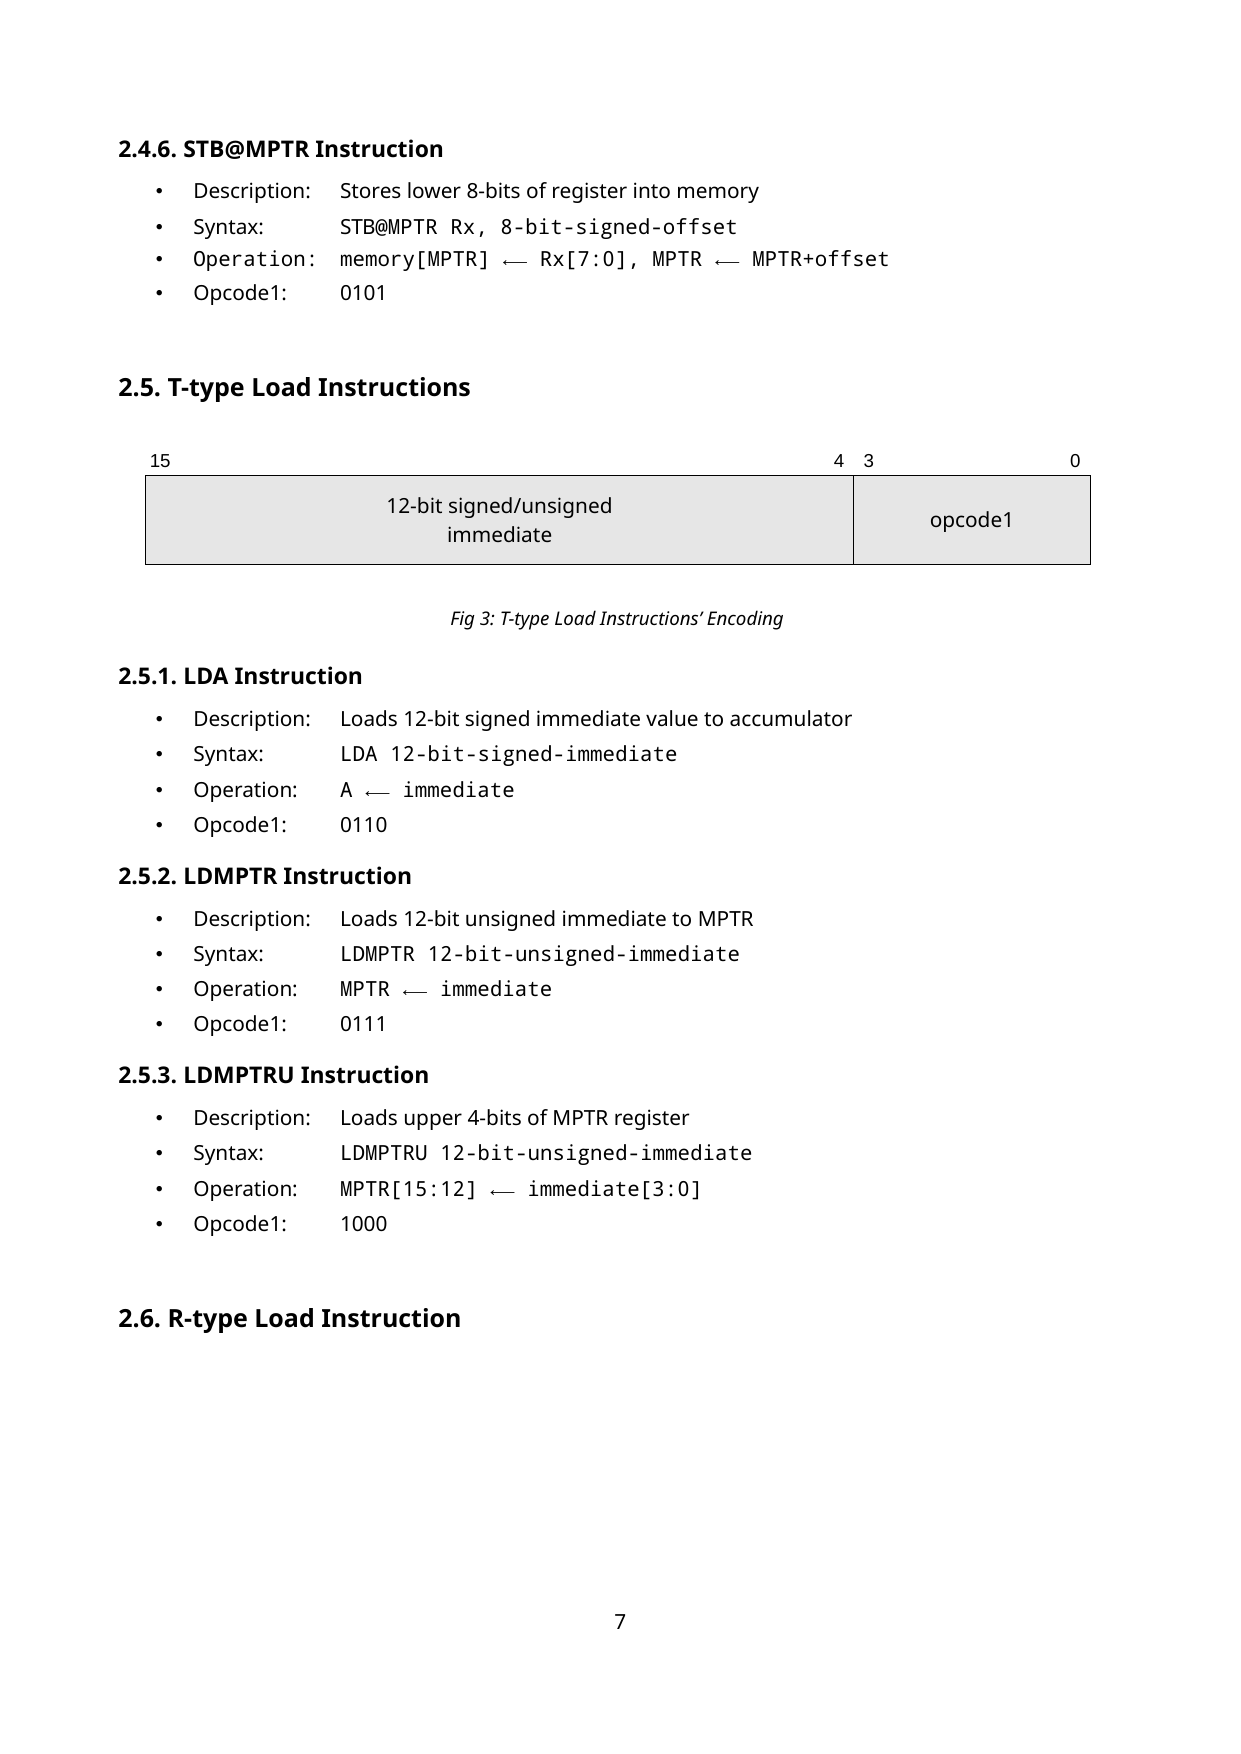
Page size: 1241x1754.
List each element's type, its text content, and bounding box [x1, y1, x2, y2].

list Syntax: LDMPTRU 12-bit-unsigned-immediate [156, 1138, 1122, 1167]
subtitle [145, 631, 1091, 660]
subtitle STB@MPTR Instruction [118, 133, 1122, 164]
list Operation: memory[MPTR] ⟵ Rx[7:0], MPTR ⟵ MPTR+offset [156, 247, 1122, 271]
list Operation: MPTR[15:12] ⟵ immediate[3:0] [156, 1174, 1122, 1202]
list Description: Stores lower 8-bits of register into memory [156, 176, 1122, 205]
text Fig 3: T-type Load Instructions’ Encoding [145, 452, 1091, 475]
list Syntax: STB@MPTR Rx, 8-bit-signed-offset [156, 212, 1122, 240]
subtitle T-type Load Instructions [118, 369, 1122, 403]
subtitle LDMPTR Instruction [118, 860, 1122, 891]
list Description: Loads 12-bit unsigned immediate to MPTR [156, 904, 1122, 932]
subtitle LDMPTRU Instruction [118, 1059, 1122, 1091]
list Operation: MPTR ⟵ immediate [156, 974, 1122, 1003]
list Description: Loads upper 4-bits of MPTR register [156, 1103, 1122, 1132]
subtitle R-type Load Instruction [118, 1301, 1122, 1335]
subtitle LDA Instruction [118, 430, 1122, 692]
subtitle [145, 417, 1091, 452]
list Description: Loads 12-bit signed immediate value to accumulator [156, 704, 1122, 732]
list Operation: A ⟵ immediate [156, 775, 1122, 803]
list Opcode1: 0111 [156, 1009, 1122, 1038]
list Opcode1: 0110 [156, 810, 1122, 838]
text Fig 3: T-type Load Instructions’ Encoding [145, 565, 1091, 631]
list Syntax: LDA 12-bit-signed-immediate [156, 739, 1122, 768]
list Opcode1: 0101 [156, 278, 1122, 306]
list Syntax: LDMPTR 12-bit-unsigned-immediate [156, 939, 1122, 967]
list Opcode1: 1000 [156, 1209, 1122, 1238]
